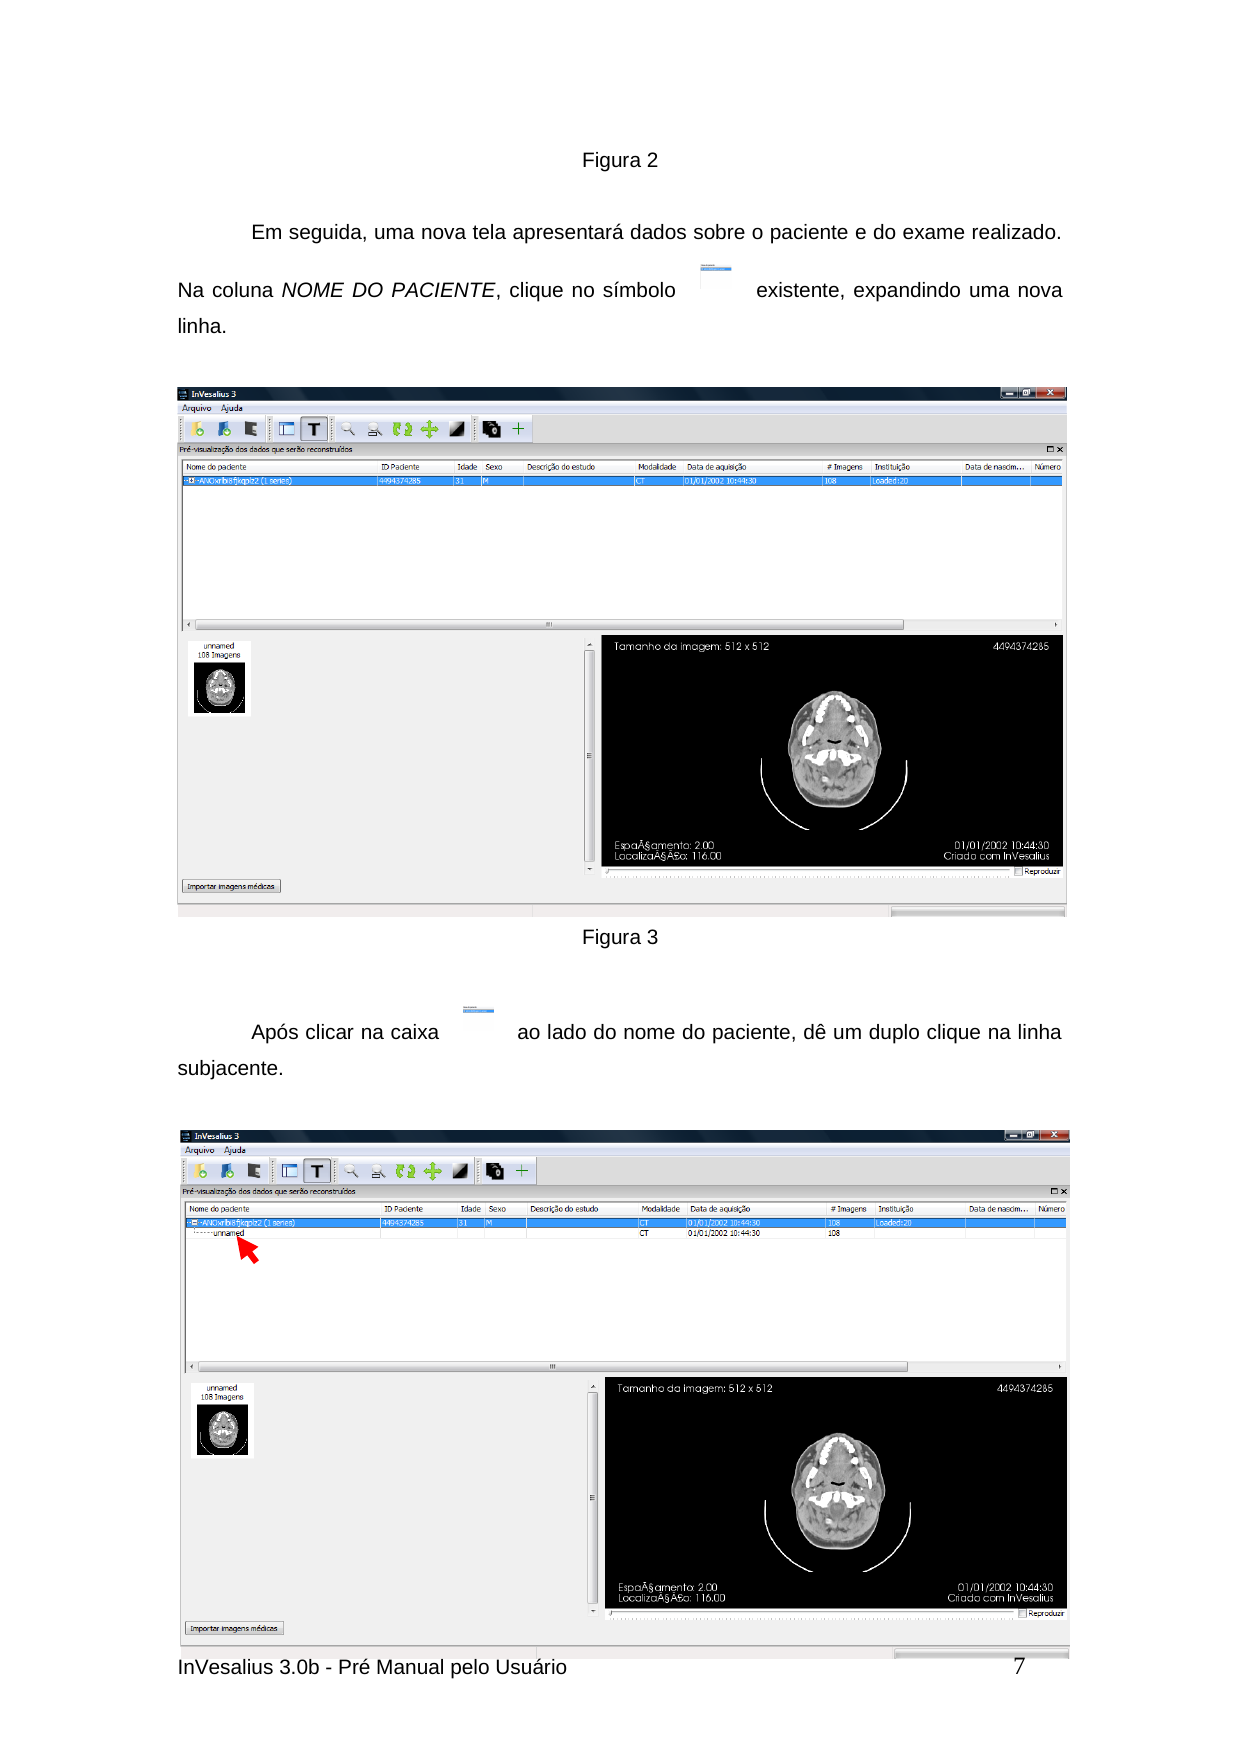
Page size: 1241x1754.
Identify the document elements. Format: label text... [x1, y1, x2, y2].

picture [180, 1130, 1070, 1659]
picture [177, 387, 1067, 917]
text Figura 3 [177, 925, 1063, 949]
text Figura 2 [177, 148, 1063, 172]
text Em seguida, uma nova tela apresentará dados sobre o paciente e do exame realizado. Na coluna NOME DO PACIENTE, clique no símbolo existente, expandindo uma nova linha. [177, 219, 1063, 338]
text Após clicar na caixa ao lado do nome do paciente, dê um duplo clique na linha subjacente. [177, 997, 1063, 1080]
